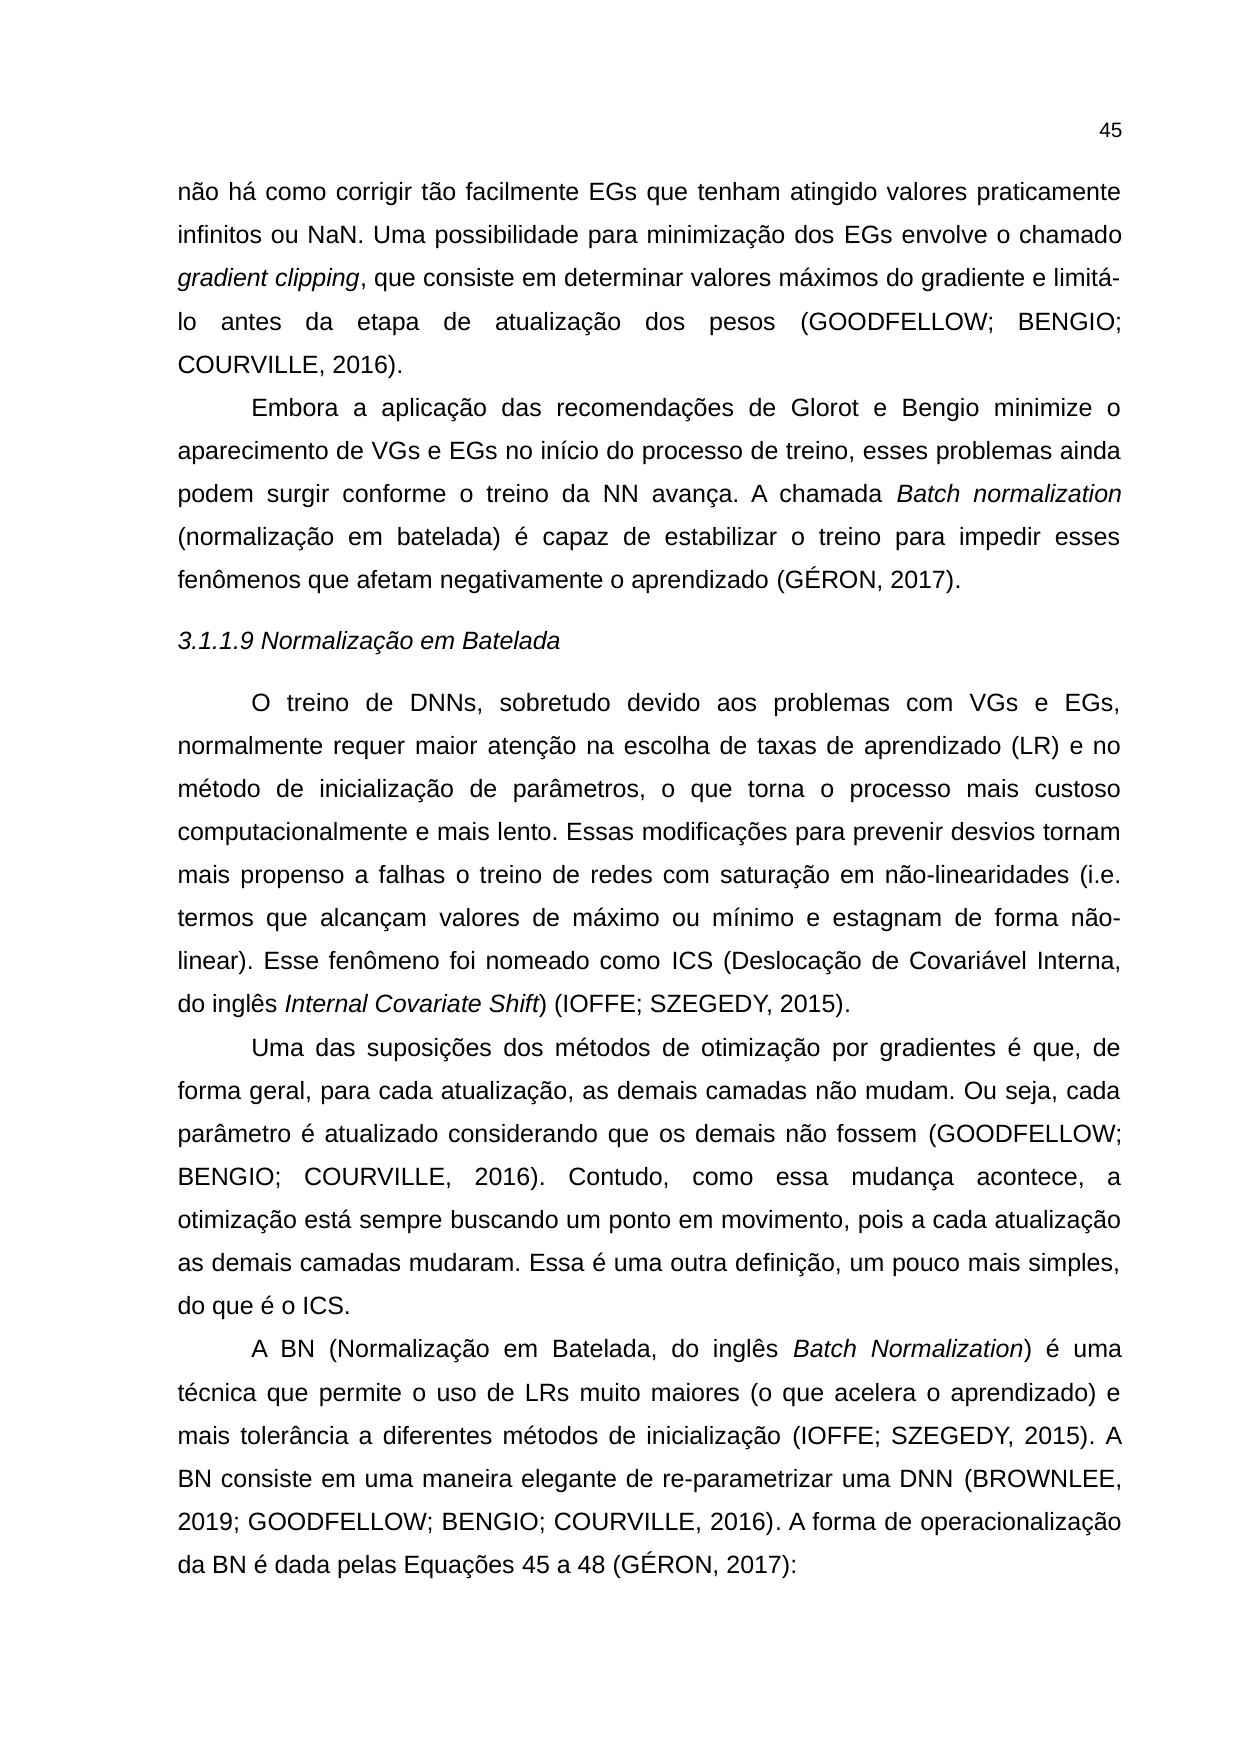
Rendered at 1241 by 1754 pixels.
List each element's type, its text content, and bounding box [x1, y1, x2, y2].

text Uma das suposições dos métodos de otimização por gradientes é que, de forma geral, para cada atualização, as demais camadas não mudam. Ou seja, cada parâmetro é atualizado considerando que os demais não fossem (GOODFELLOW; BENGIO; COURVILLE, 2016). Contudo, como essa mudança acontece, a otimização está sempre buscando um ponto em movimento, pois a cada atualização as demais camadas mudaram. Essa é uma outra definição, um pouco mais simples, do que é o ICS. [177, 1032, 1122, 1320]
subtitle Normalização em Batelada [177, 626, 1122, 655]
text O treino de DNNs, sobretudo devido aos problemas com VGs e EGs, normalmente requer maior atenção na escolha de taxas de aprendizado (LR) e no método de inicialização de parâmetros, o que torna o processo mais custoso computacionalmente e mais lento. Essas modificações para prevenir desvios tornam mais propenso a falhas o treino de redes com saturação em não-linearidades (i.e. termos que alcançam valores de máximo ou mínimo e estagnam de forma não-linear). Esse fenômeno foi nomeado como ICS (Deslocação de Covariável Interna, do inglês Internal Covariate Shift) (IOFFE; SZEGEDY, 2015). [177, 687, 1122, 1018]
text Embora a aplicação das recomendações de Glorot e Bengio minimize o aparecimento de VGs e EGs no início do processo de treino, esses problemas ainda podem surgir conforme o treino da NN avança. A chamada Batch normalization (normalização em batelada) é capaz de estabilizar o treino para impedir esses fenômenos que afetam negativamente o aprendizado (GÉRON, 2017). [177, 393, 1122, 594]
text não há como corrigir tão facilmente EGs que tenham atingido valores praticamente infinitos ou NaN. Uma possibilidade para minimização dos EGs envolve o chamado gradient clipping, que consiste em determinar valores máximos do gradiente e limitá-lo antes da etapa de atualização dos pesos (GOODFELLOW; BENGIO; COURVILLE, 2016). [177, 177, 1122, 378]
text A BN (Normalização em Batelada, do inglês Batch Normalization) é uma técnica que permite o uso de LRs muito maiores (o que acelera o aprendizado) e mais tolerância a diferentes métodos de inicialização (IOFFE; SZEGEDY, 2015). A BN consiste em uma maneira elegante de re-parametrizar uma DNN (BROWNLEE, 2019; GOODFELLOW; BENGIO; COURVILLE, 2016). A forma de operacionalização da BN é dada pelas Equações 45 a 48 (GÉRON, 2017): [177, 1334, 1122, 1579]
